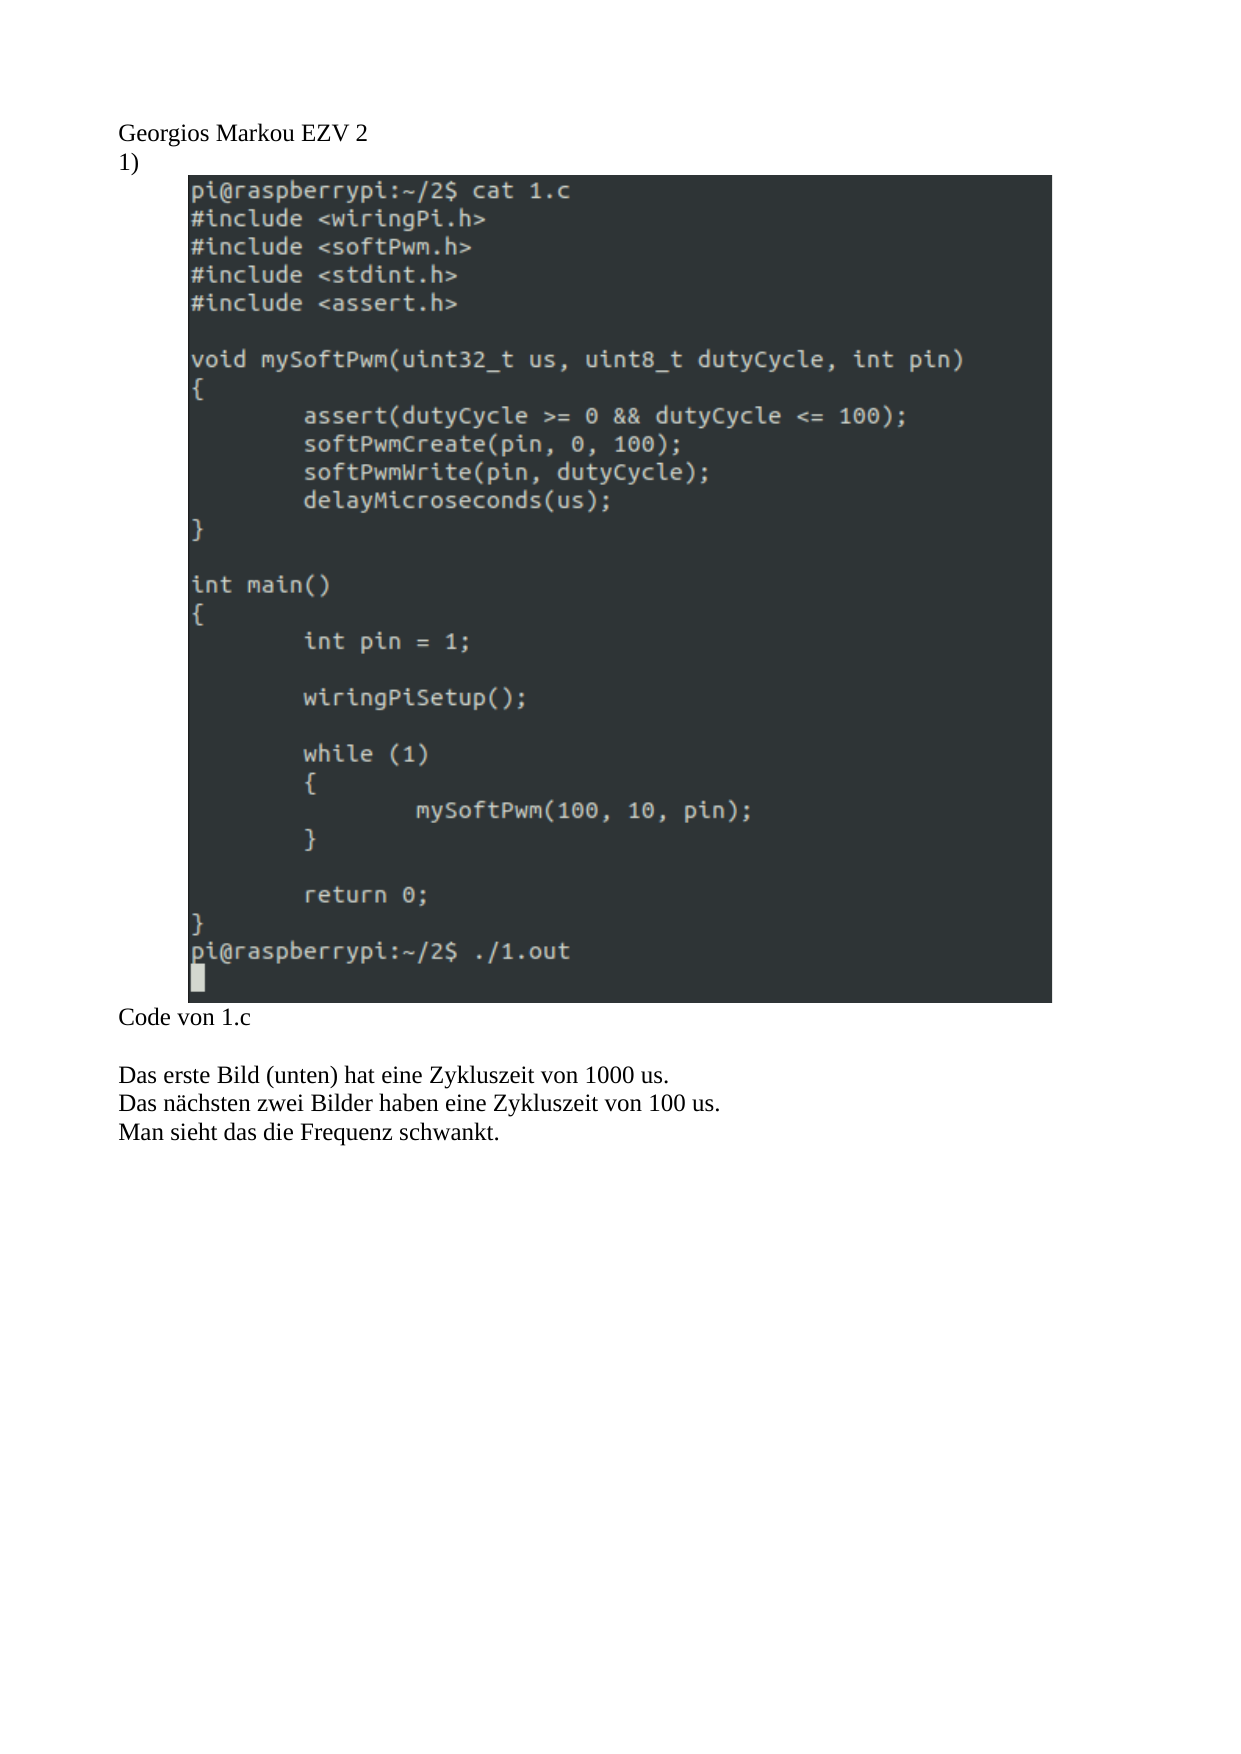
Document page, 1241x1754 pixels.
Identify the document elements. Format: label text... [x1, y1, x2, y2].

text Code von 1.c [118, 176, 1122, 1031]
text Georgios Markou EZV 2 [118, 118, 1122, 147]
text Man sieht das die Frequenz schwankt. [118, 1117, 1122, 1146]
picture [188, 175, 1053, 1003]
text Das nächsten zwei Bilder haben eine Zykluszeit von 100 us. [118, 1088, 1122, 1117]
text Das erste Bild (unten) hat eine Zykluszeit von 1000 us. [118, 1060, 1122, 1088]
text 1) [118, 147, 1122, 176]
